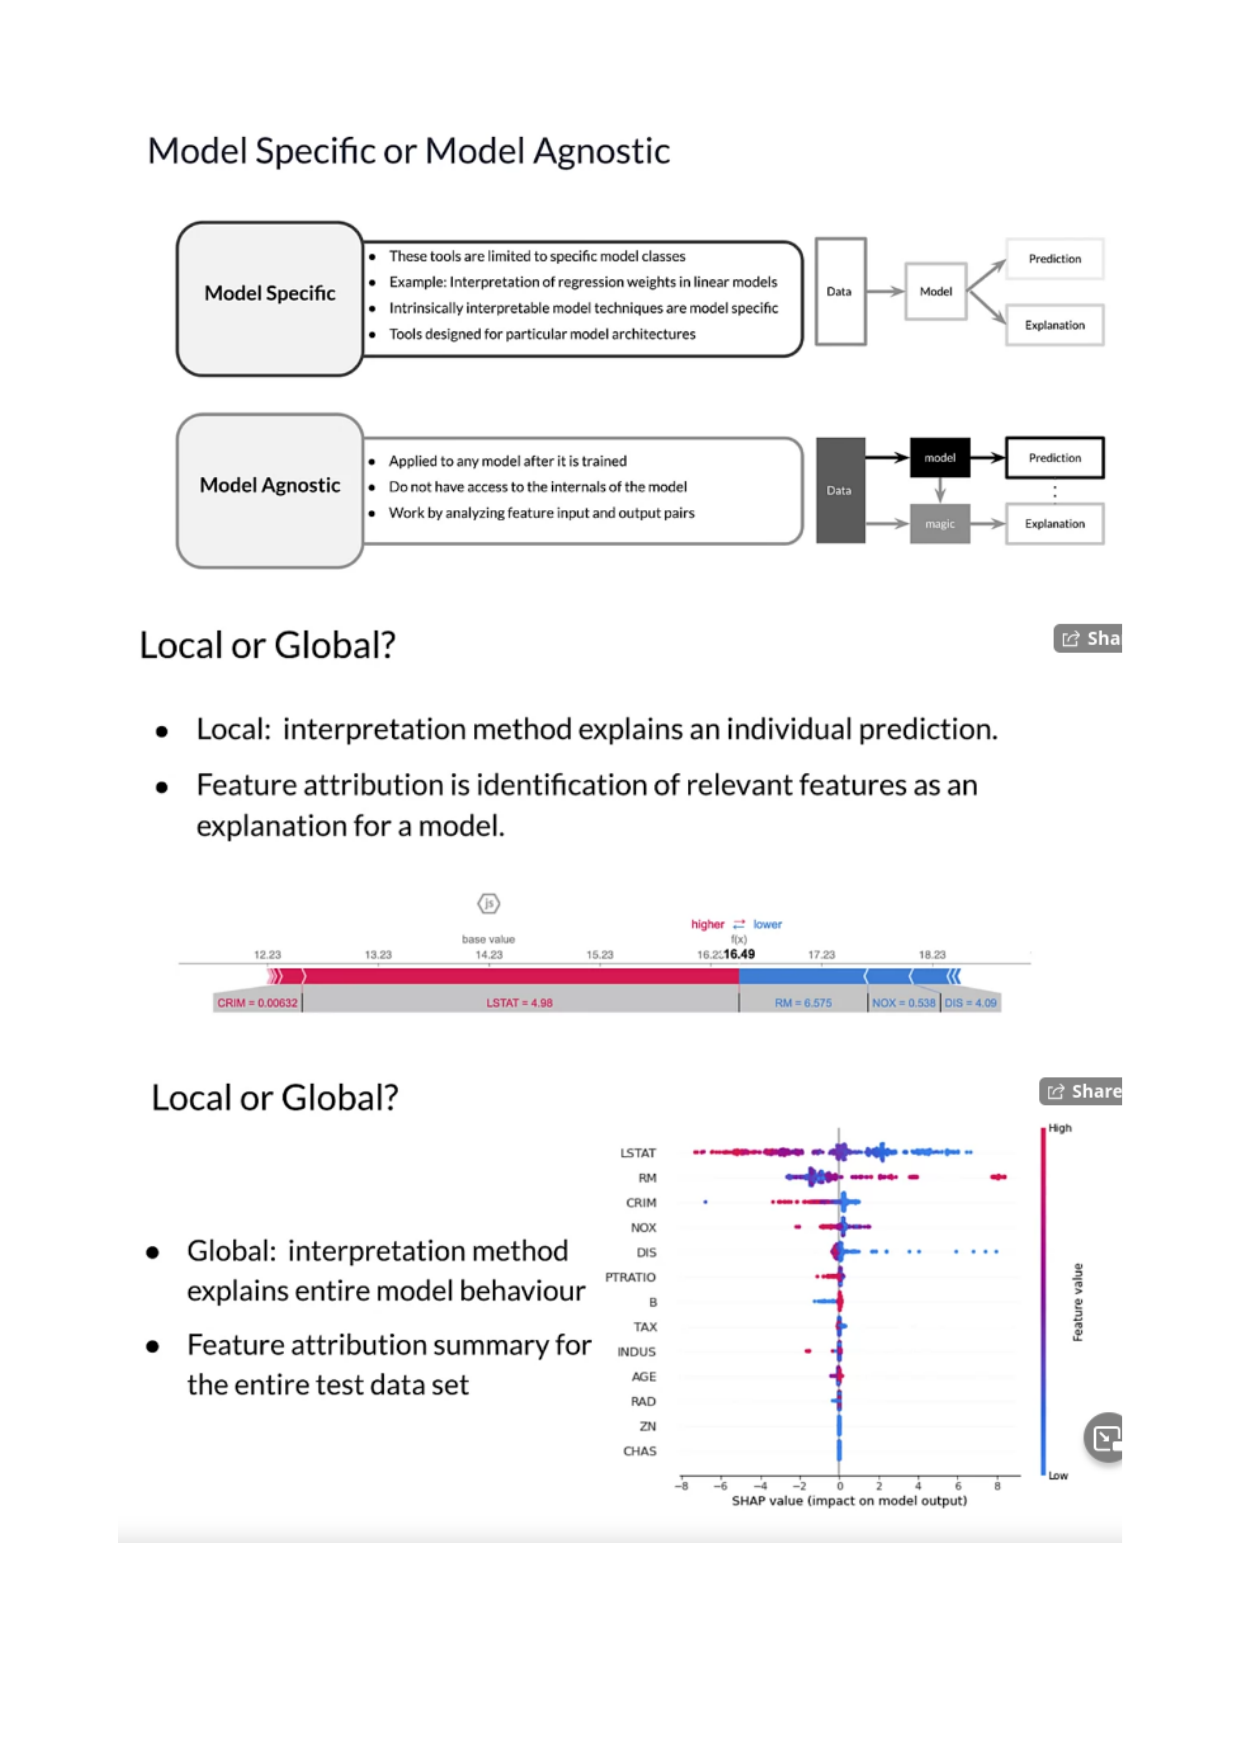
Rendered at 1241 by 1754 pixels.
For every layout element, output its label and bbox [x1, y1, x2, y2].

picture [118, 118, 1123, 584]
picture [118, 1061, 1123, 1543]
picture [118, 612, 1123, 1034]
